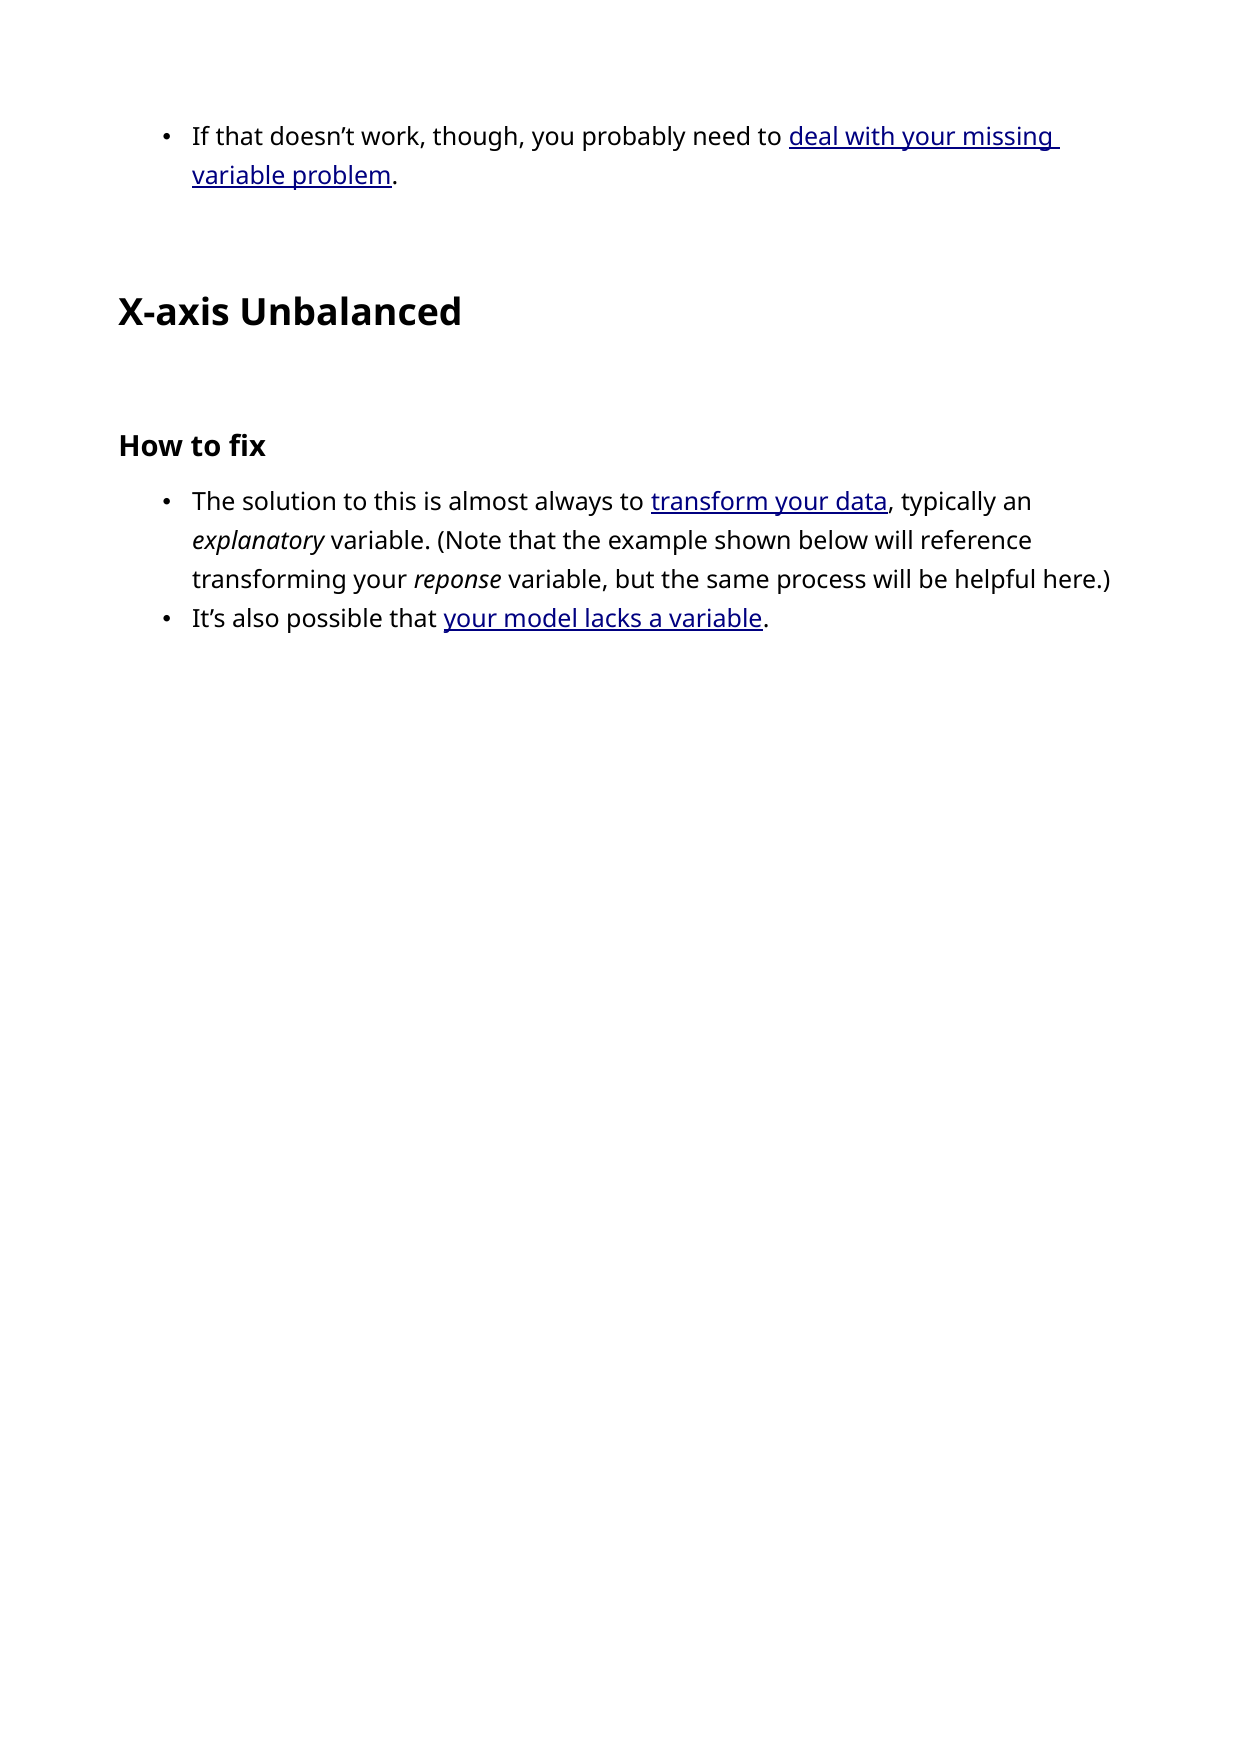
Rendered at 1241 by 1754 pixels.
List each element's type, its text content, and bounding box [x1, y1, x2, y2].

subtitle How to fix [118, 425, 1122, 465]
list If that doesn’t work, though, you probably need to deal with your missing variable problem. [162, 118, 1122, 191]
list It’s also possible that your model lacks a variable. [162, 601, 1122, 635]
list The solution to this is almost always to transform your data, typically an explanatory variable. (Note that the example shown below will reference transforming your reponse variable, but the same process will be helpful here.) [162, 483, 1122, 596]
subtitle X-axis Unbalanced [118, 286, 1122, 337]
